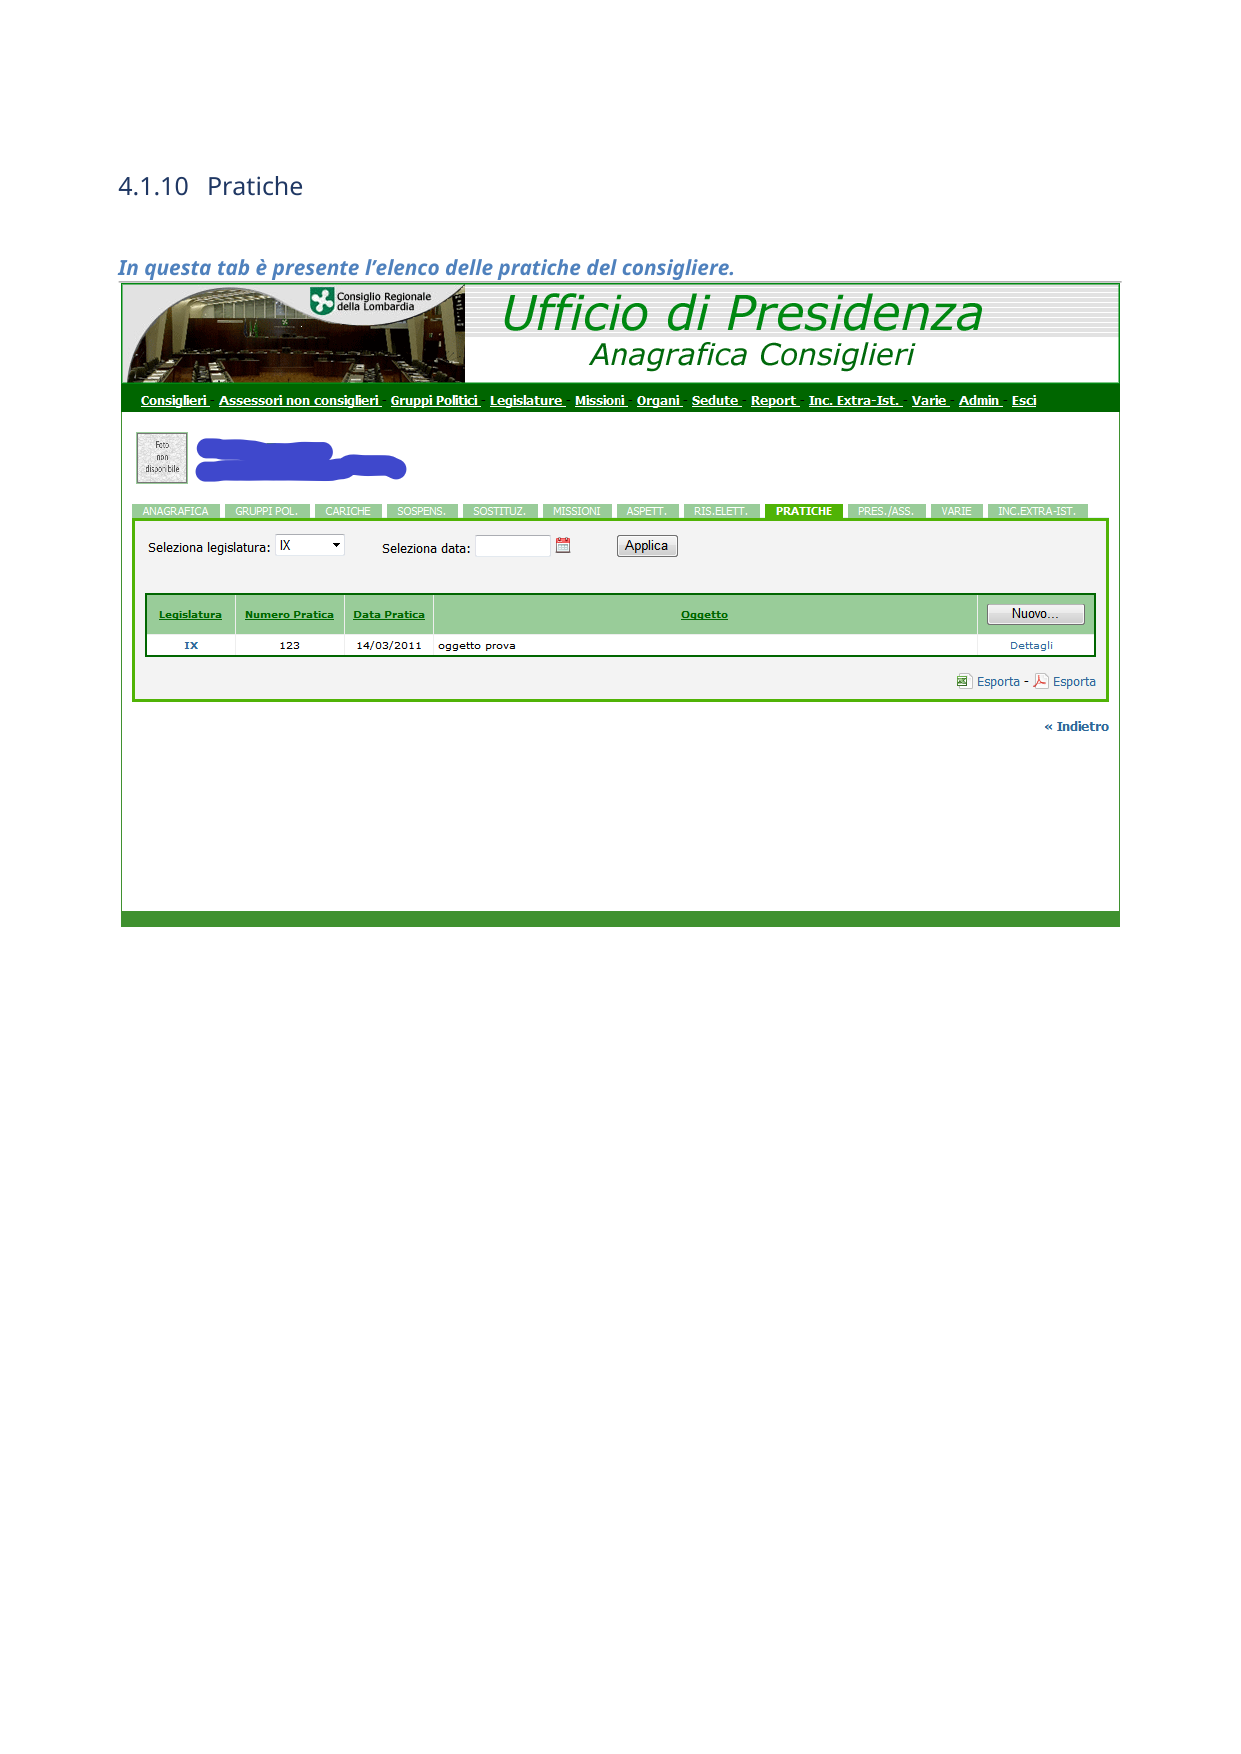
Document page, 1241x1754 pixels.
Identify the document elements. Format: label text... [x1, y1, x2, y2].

text In questa tab è presente l’elenco delle pratiche del consigliere. [118, 253, 1122, 281]
list Pratiche [118, 168, 1122, 202]
